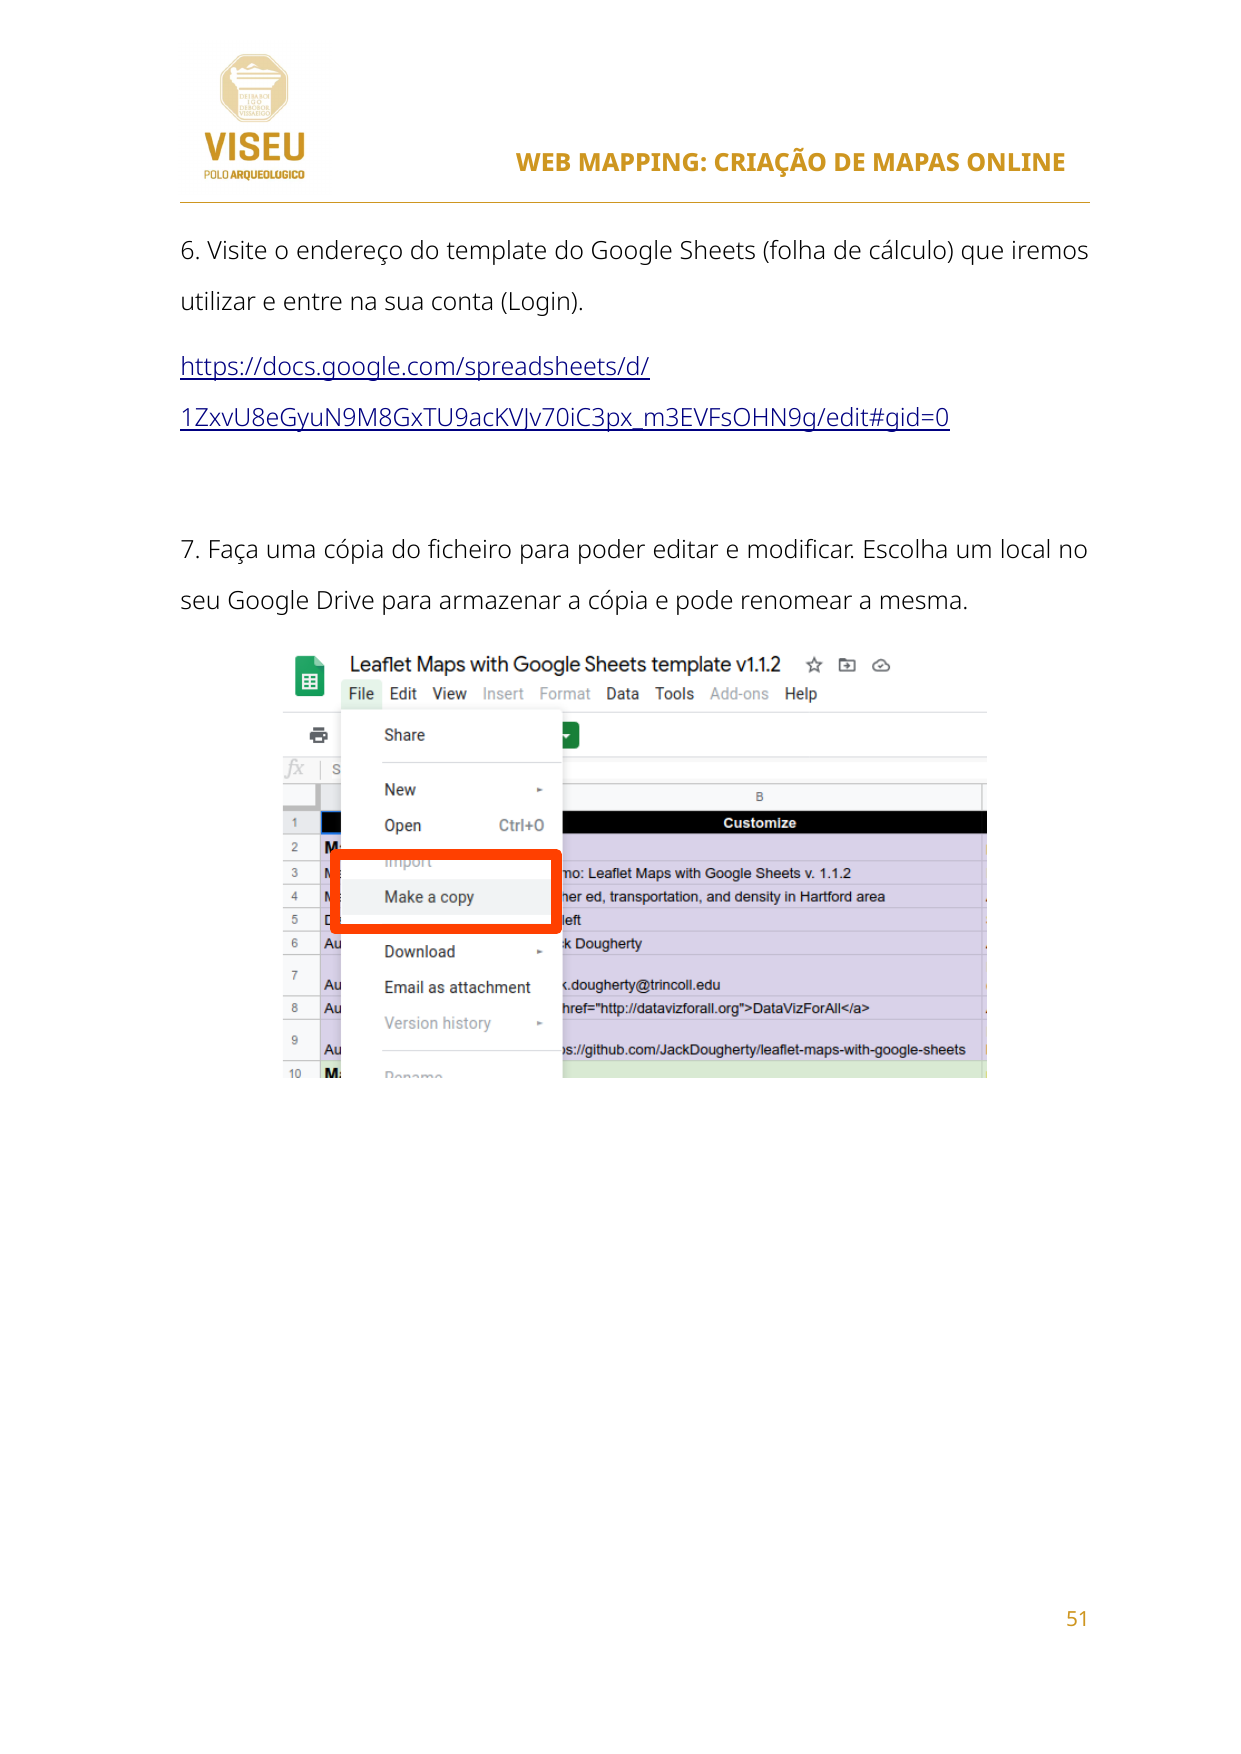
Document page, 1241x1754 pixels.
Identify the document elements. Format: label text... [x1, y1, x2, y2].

text 7. Faça uma cópia do ficheiro para poder editar e modificar. Escolha um local no seu Google Drive para armazenar a cópia e pode renomear a mesma. [180, 531, 1090, 616]
text https://docs.google.com/spreadsheets/d/1ZxvU8eGyuN9M8GxTU9acKVJv70iC3px_m3EVFsOHN9g/edit#gid=0 [180, 349, 1090, 434]
picture [282, 648, 987, 1078]
text 6. Visite o endereço do template do Google Sheets (folha de cálculo) que iremos utilizar e entre na sua conta (Login). [180, 232, 1090, 317]
